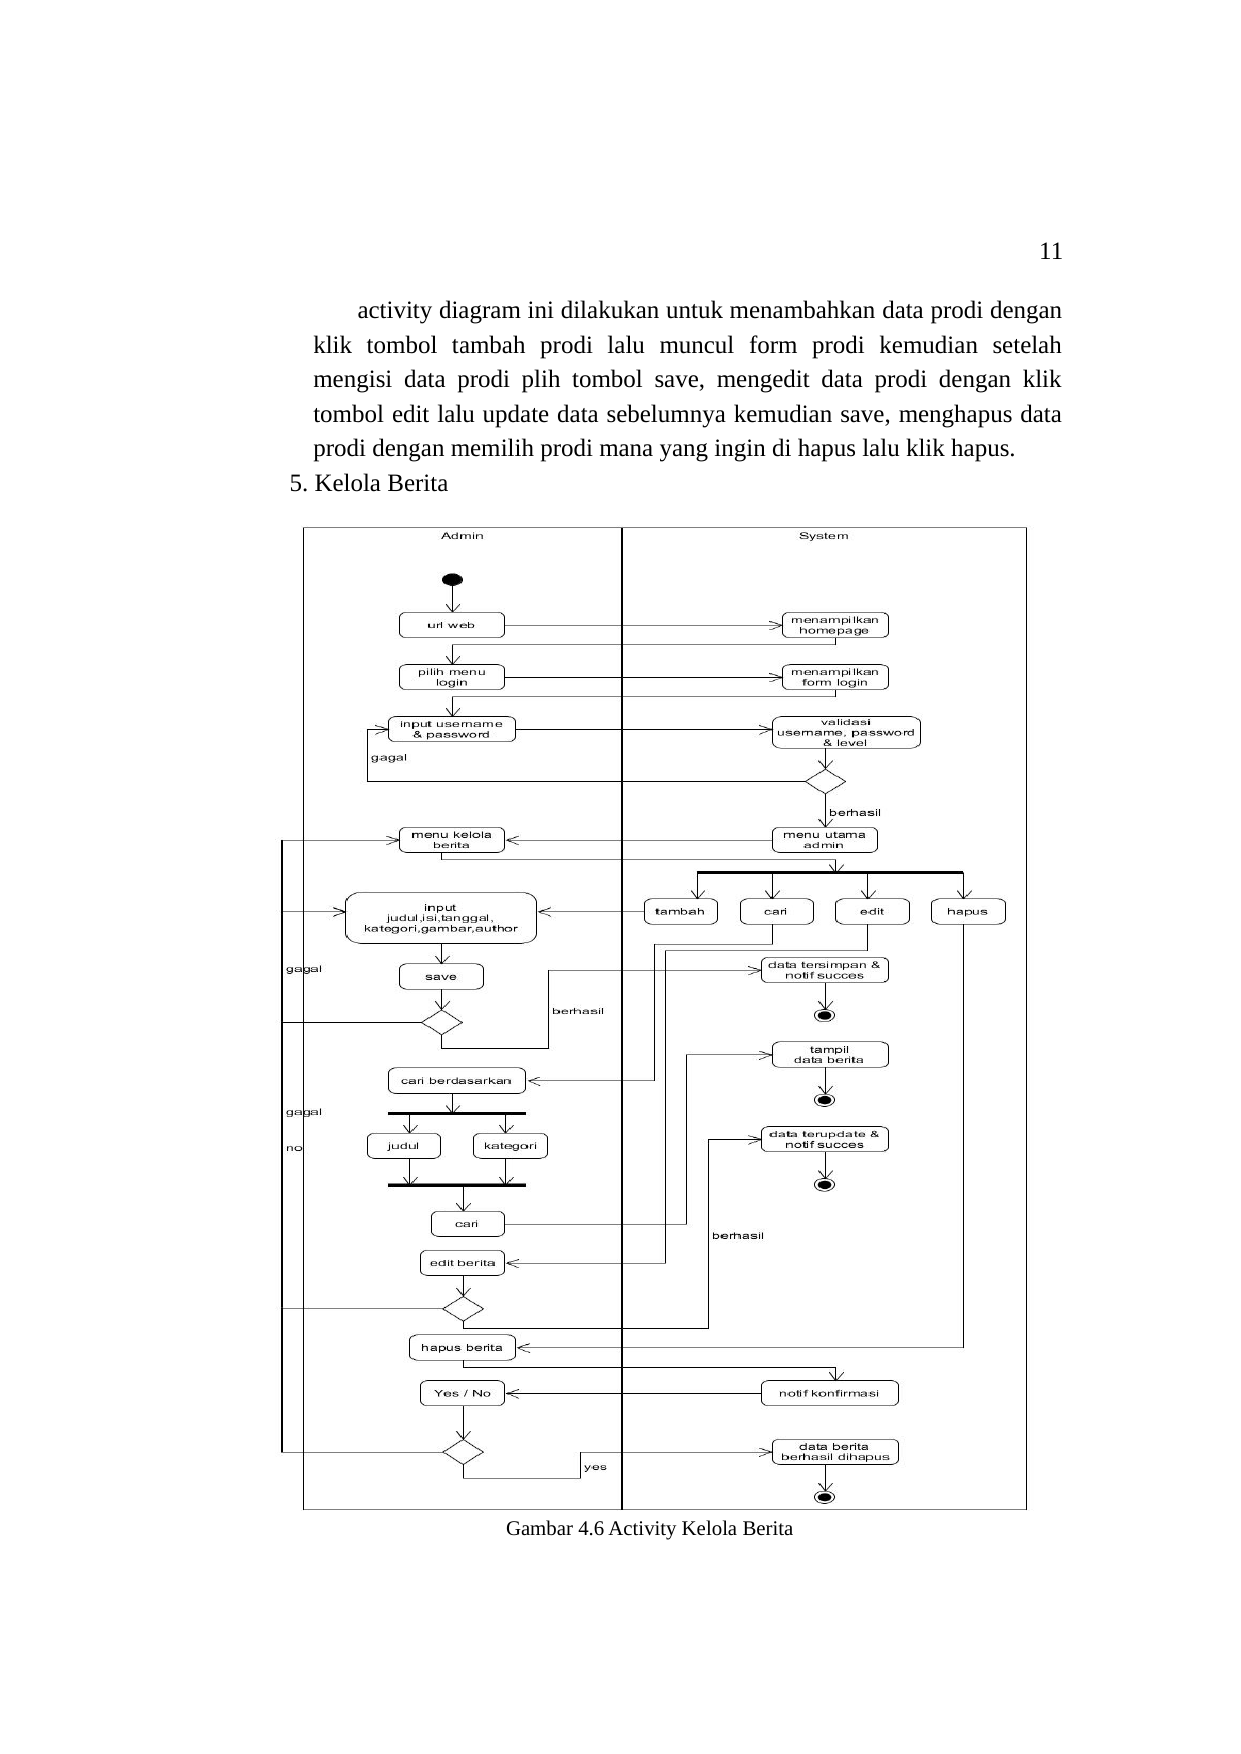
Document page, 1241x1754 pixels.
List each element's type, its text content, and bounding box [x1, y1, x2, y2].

text activity diagram ini dilakukan untuk menambahkan data prodi dengan klik tombol tambah prodi lalu muncul form prodi kemudian setelah mengisi data prodi plih tombol save, mengedit data prodi dengan klik tombol edit lalu update data sebelumnya kemudian save, menghapus data prodi dengan memilih prodi mana yang ingin di hapus lalu klik hapus. [313, 295, 1063, 462]
picture [251, 514, 1048, 1511]
text 5. Kelola Berita [289, 468, 1063, 496]
text Gambar 4.6 Activity Kelola Berita [251, 1511, 1048, 1540]
